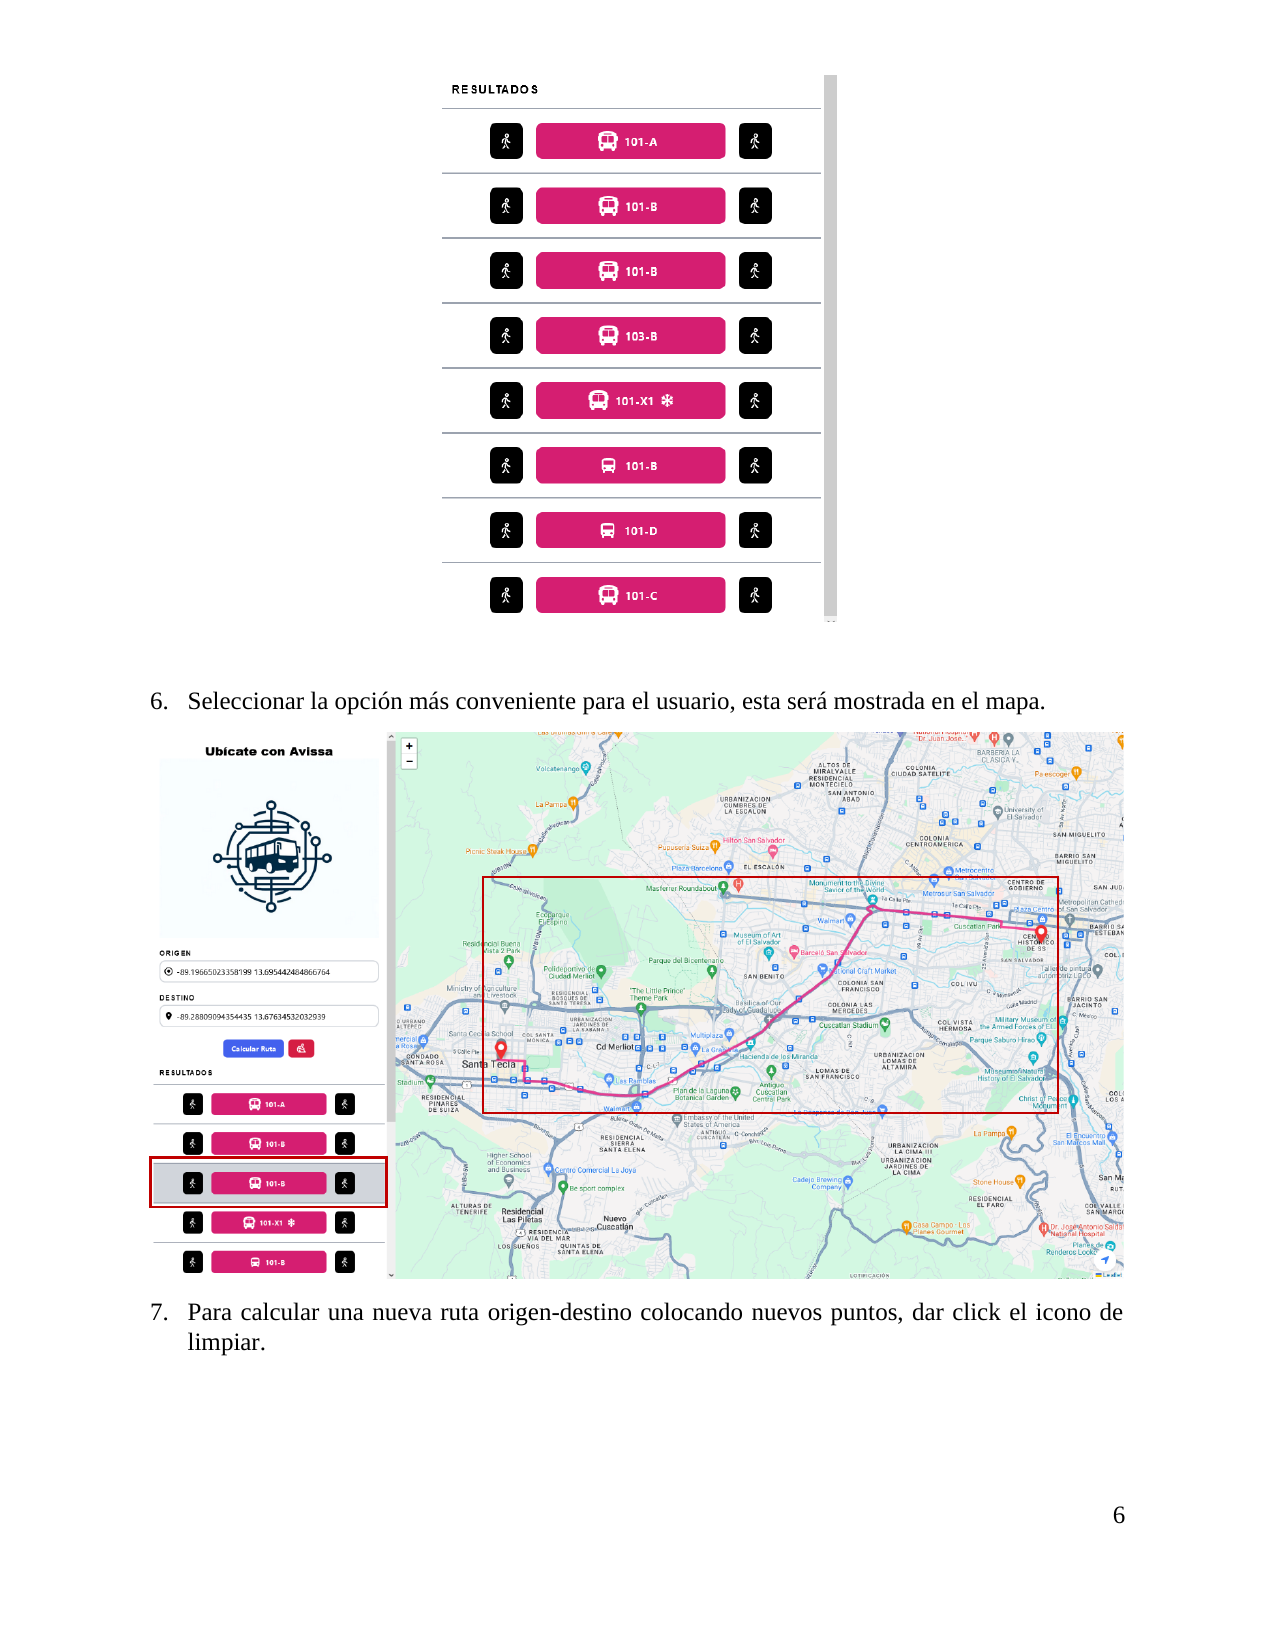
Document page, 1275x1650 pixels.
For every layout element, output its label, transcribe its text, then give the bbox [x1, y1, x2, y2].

list Para calcular una nueva ruta origen-destino colocando nuevos puntos, dar click el icono de limpiar. [150, 1297, 1125, 1356]
list Seleccionar la opción más conveniente para el usuario, esta será mostrada en el mapa. [150, 686, 1125, 715]
